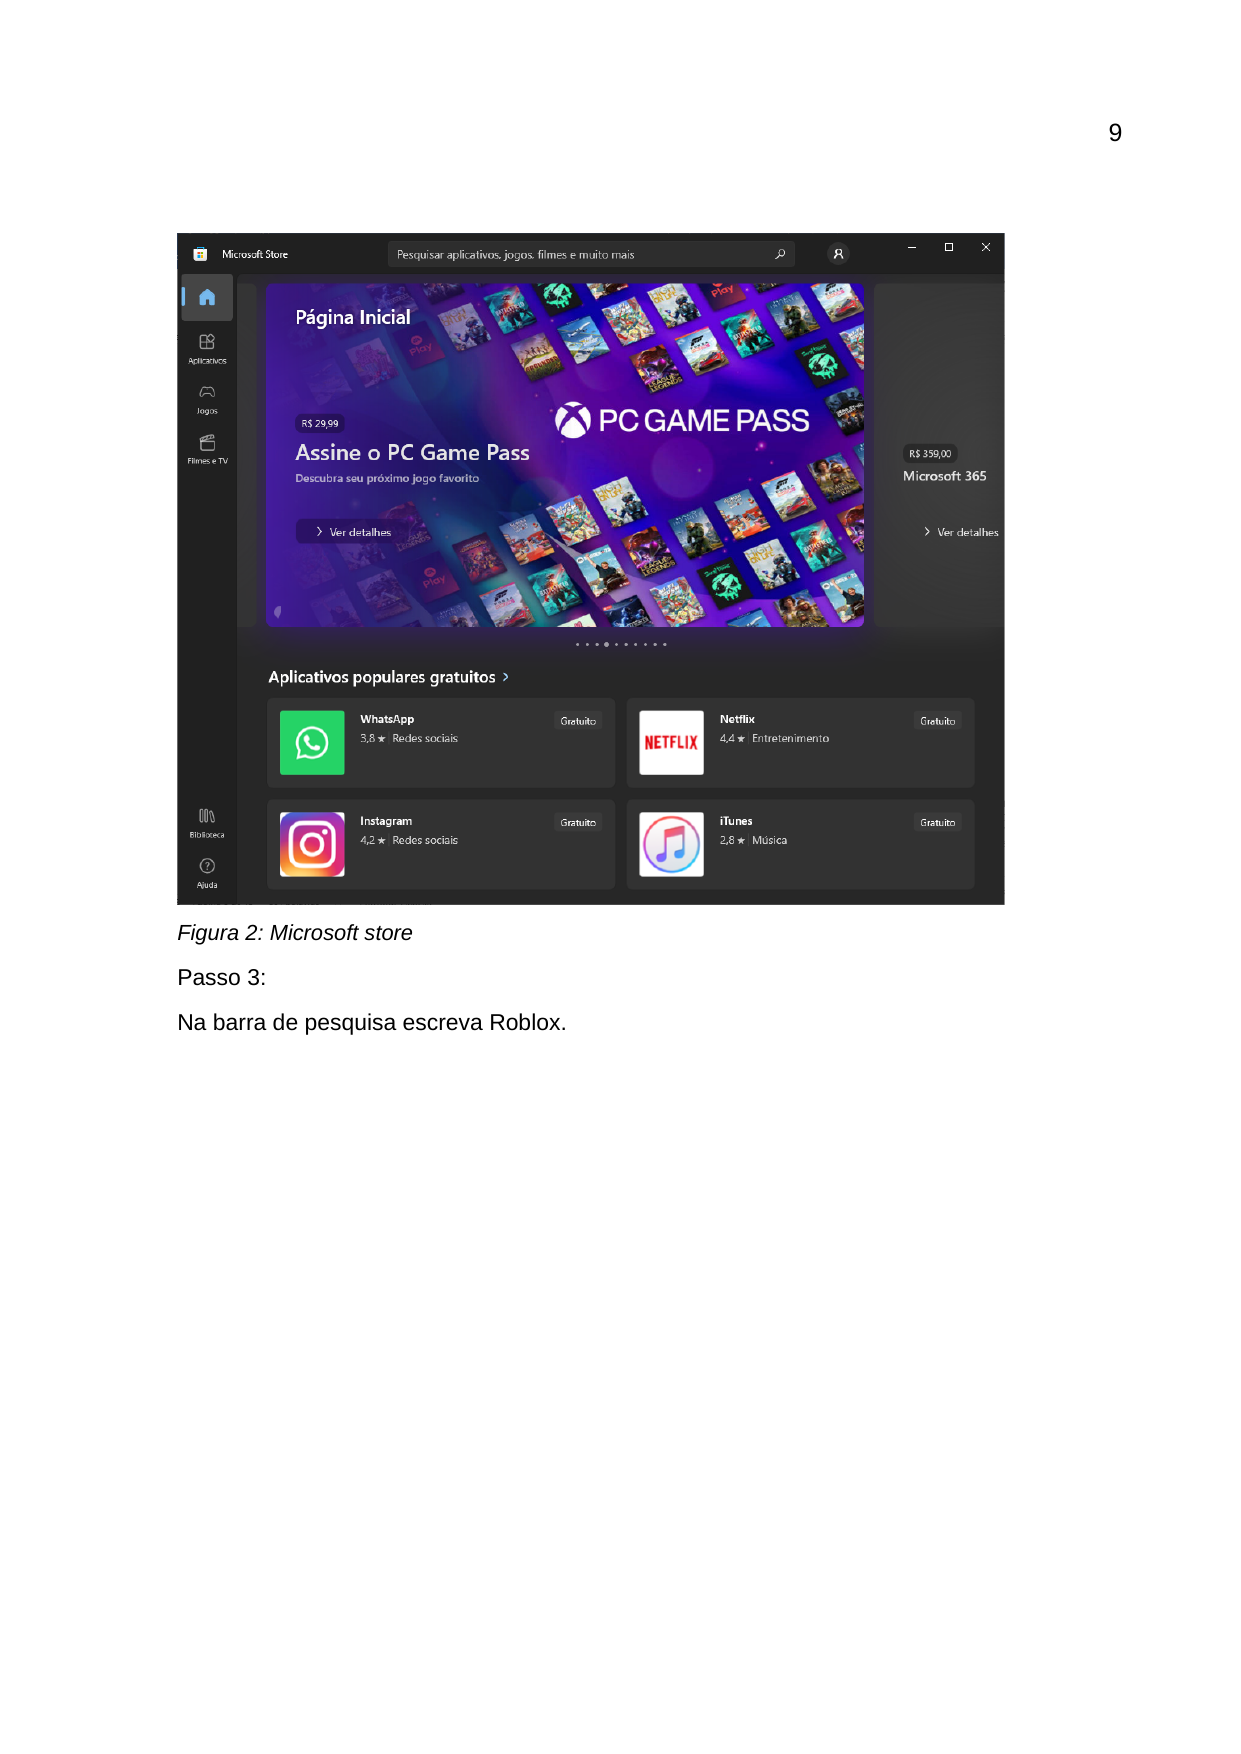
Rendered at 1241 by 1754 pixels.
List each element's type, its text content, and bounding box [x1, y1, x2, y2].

text Passo 3: [177, 963, 1122, 990]
picture [177, 233, 1005, 905]
text Figura 2: Microsoft store [177, 905, 1004, 944]
text Na barra de pesquisa escreva Roblox. [177, 1009, 1122, 1035]
